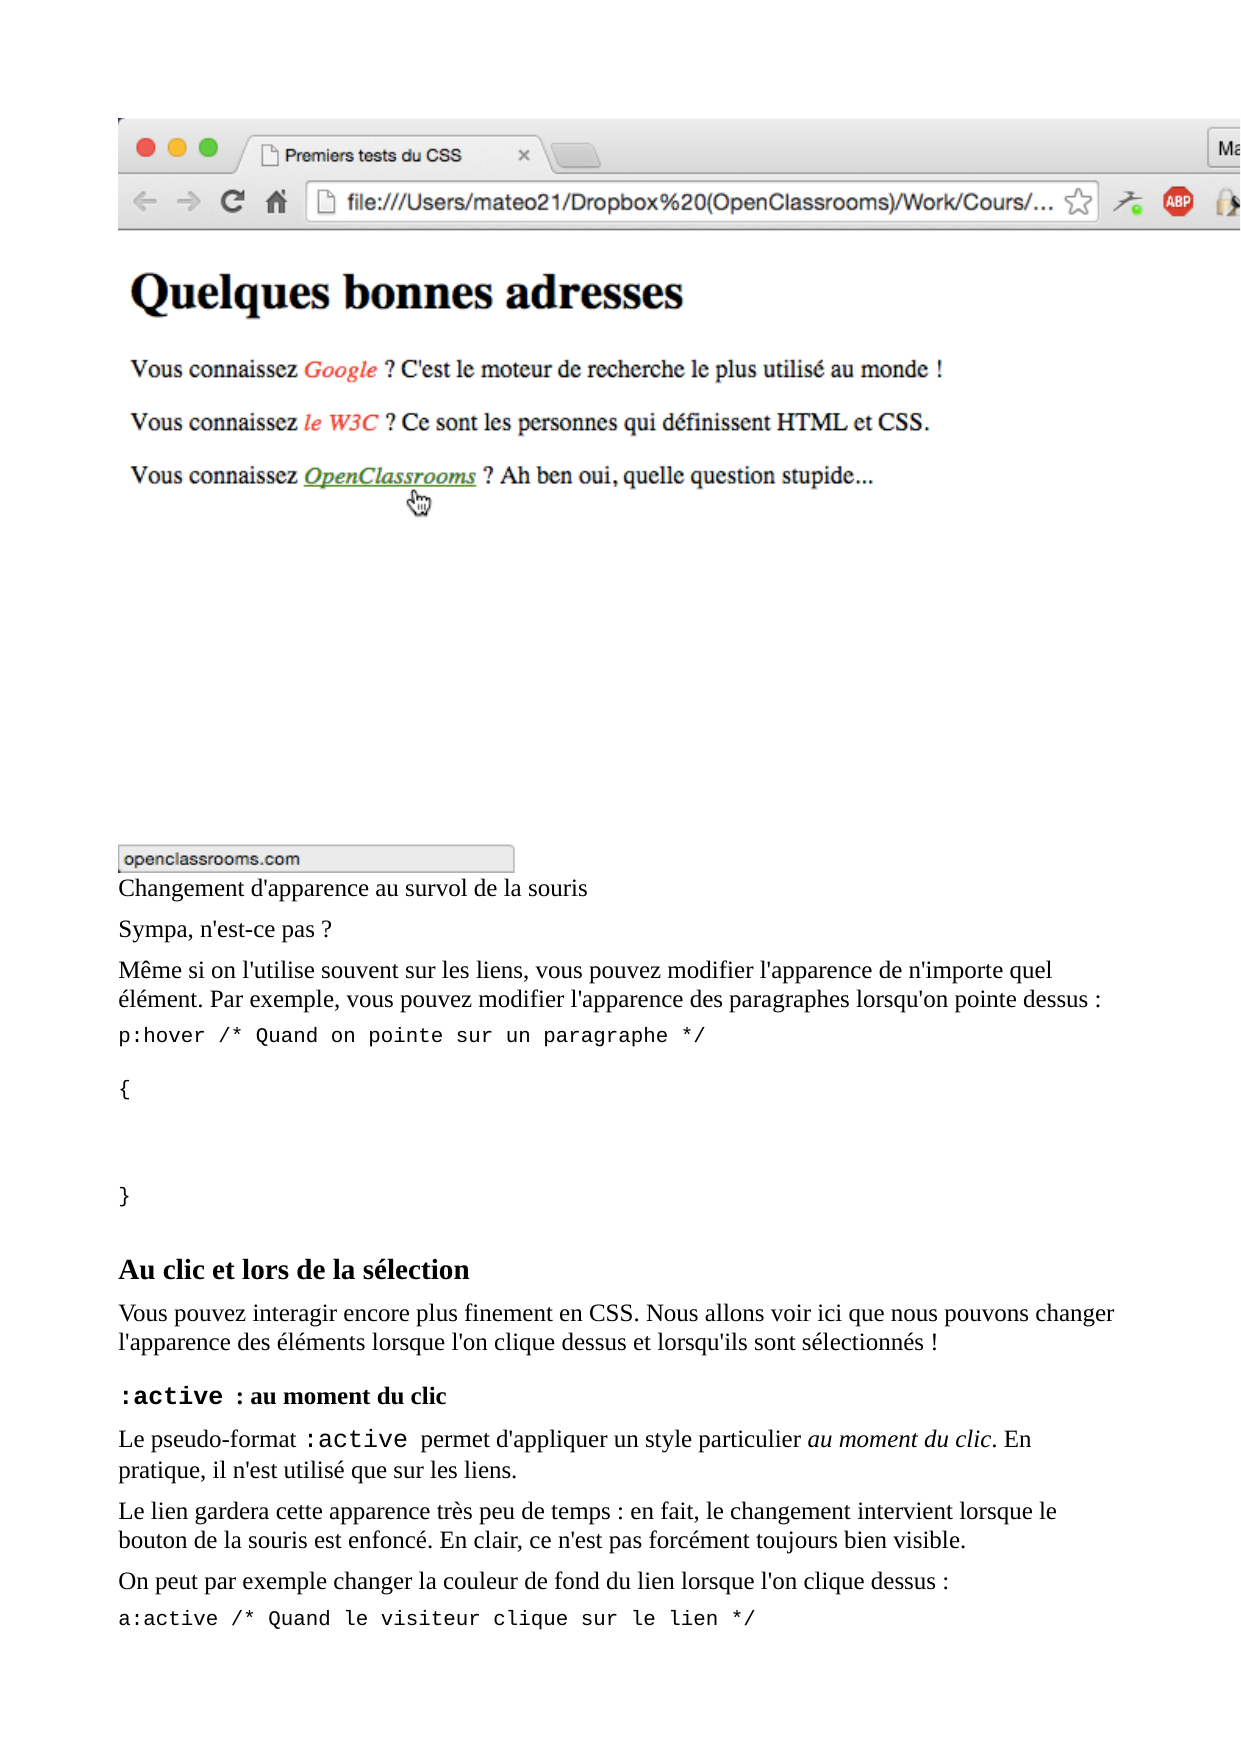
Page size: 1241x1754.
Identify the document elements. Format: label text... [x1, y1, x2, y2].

text On peut par exemple changer la couleur de fond du lien lorsque l'on clique dessus : [118, 1566, 1122, 1595]
subtitle Au clic et lors de la sélection [118, 1252, 1122, 1286]
text Le lien gardera cette apparence très peu de temps : en fait, le changement intervient lorsque le bouton de la souris est enfoncé. En clair, ce n'est pas forcément toujours bien visible. [118, 1496, 1122, 1554]
text Changement d'apparence au survol de la souris [118, 873, 1122, 902]
text p:hover /* Quand on pointe sur un paragraphe */ [118, 1025, 1122, 1049]
text Même si on l'utilise souvent sur les liens, vous pouvez modifier l'apparence de n'importe quel élément. Par exemple, vous pouvez modifier l'apparence des paragraphes lorsqu'on pointe dessus : [118, 955, 1122, 1013]
text } [118, 1185, 1122, 1208]
subtitle :active : au moment du clic [118, 1381, 1122, 1412]
text Le pseudo-format :active permet d'appliquer un style particulier au moment du clic. En pratique, il n'est utilisé que sur les liens. [118, 1424, 1122, 1484]
text Sympa, n'est-ce pas ? [118, 914, 1122, 943]
text Vous pouvez interagir encore plus finement en CSS. Nous allons voir ici que nous pouvons changer l'apparence des éléments lorsque l'on clique dessus et lorsqu'ils sont sélectionnés ! [118, 1298, 1122, 1356]
picture [118, 118, 1241, 873]
text a:active /* Quand le visiteur clique sur le lien */ [118, 1608, 1122, 1631]
text { [118, 1078, 1122, 1102]
